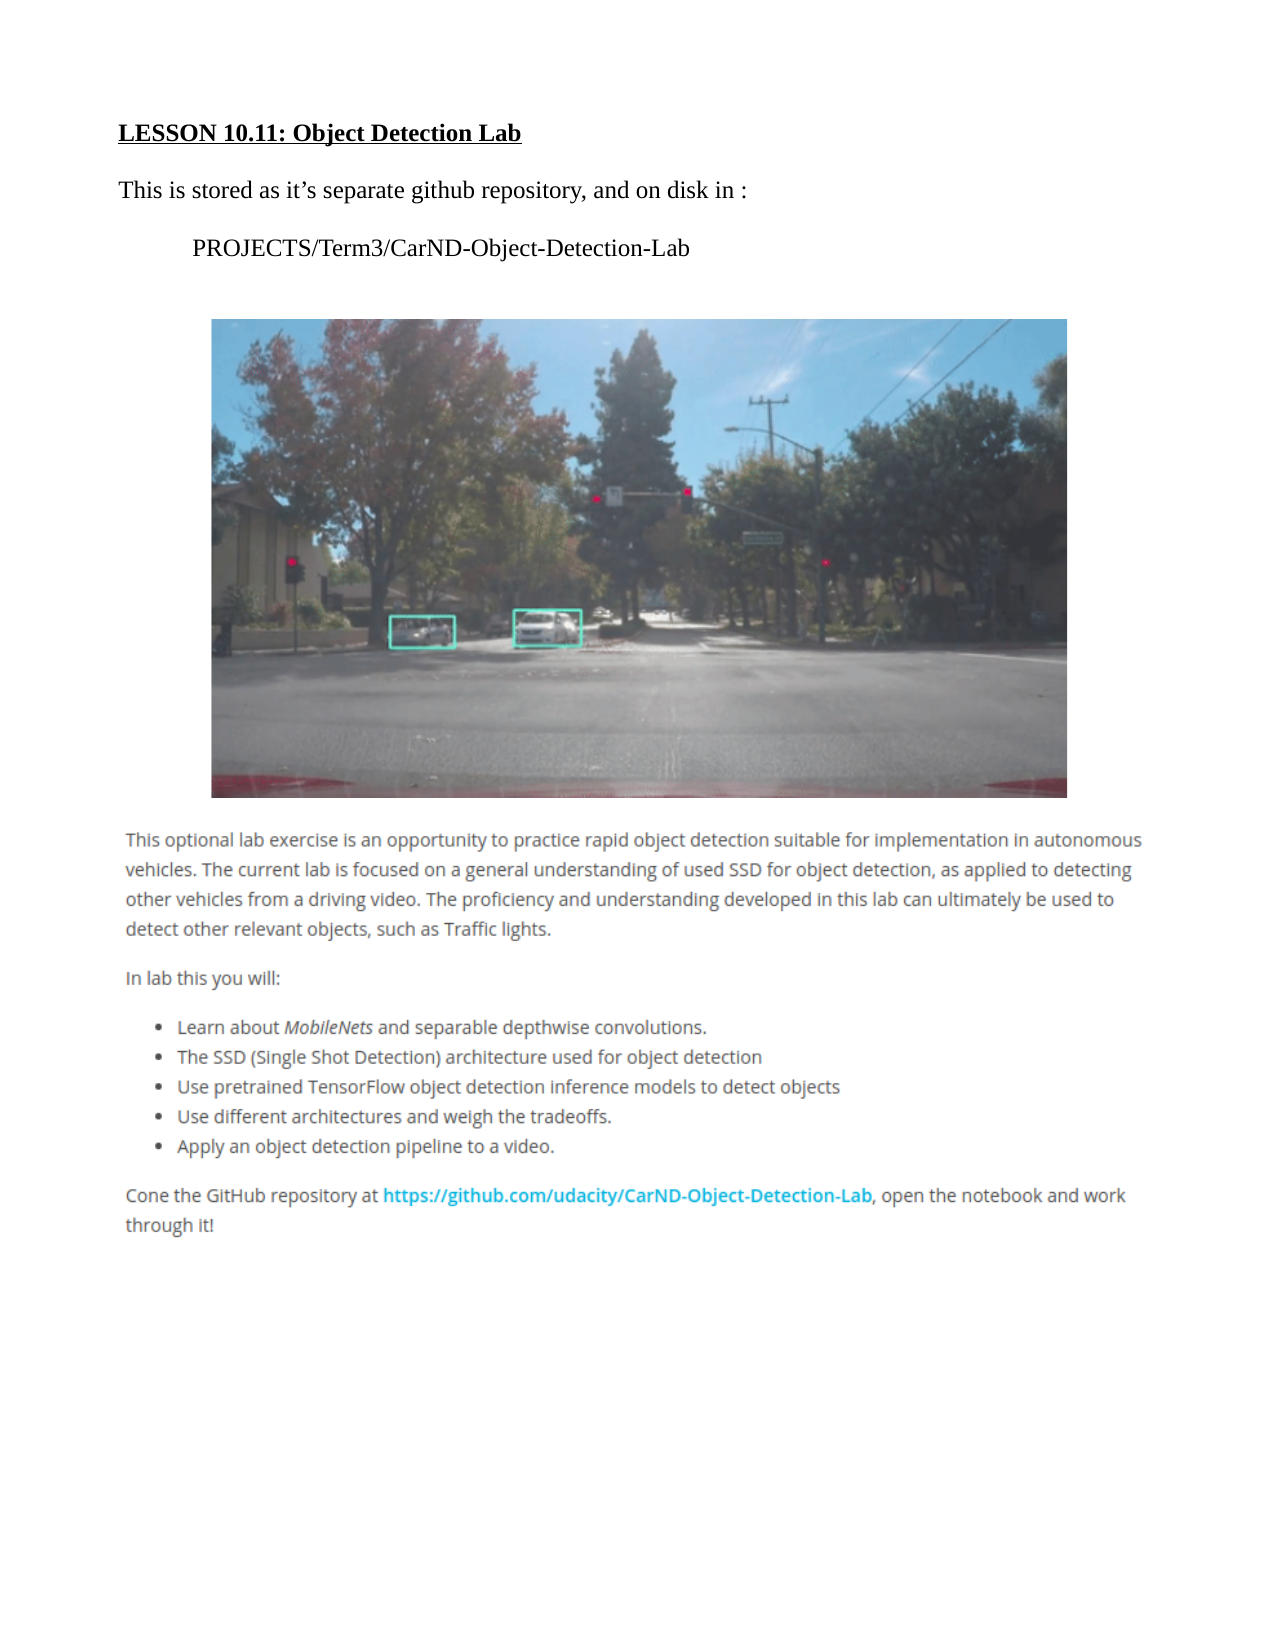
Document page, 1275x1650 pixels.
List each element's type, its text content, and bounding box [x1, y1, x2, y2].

picture [118, 826, 1157, 1245]
text This is stored as it’s separate github repository, and on disk in : [118, 176, 1157, 204]
picture [207, 319, 1068, 798]
text LESSON 10.11: Object Detection Lab [118, 118, 1157, 147]
text PROJECTS/Term3/CarND-Object-Detection-Lab [118, 233, 1157, 262]
